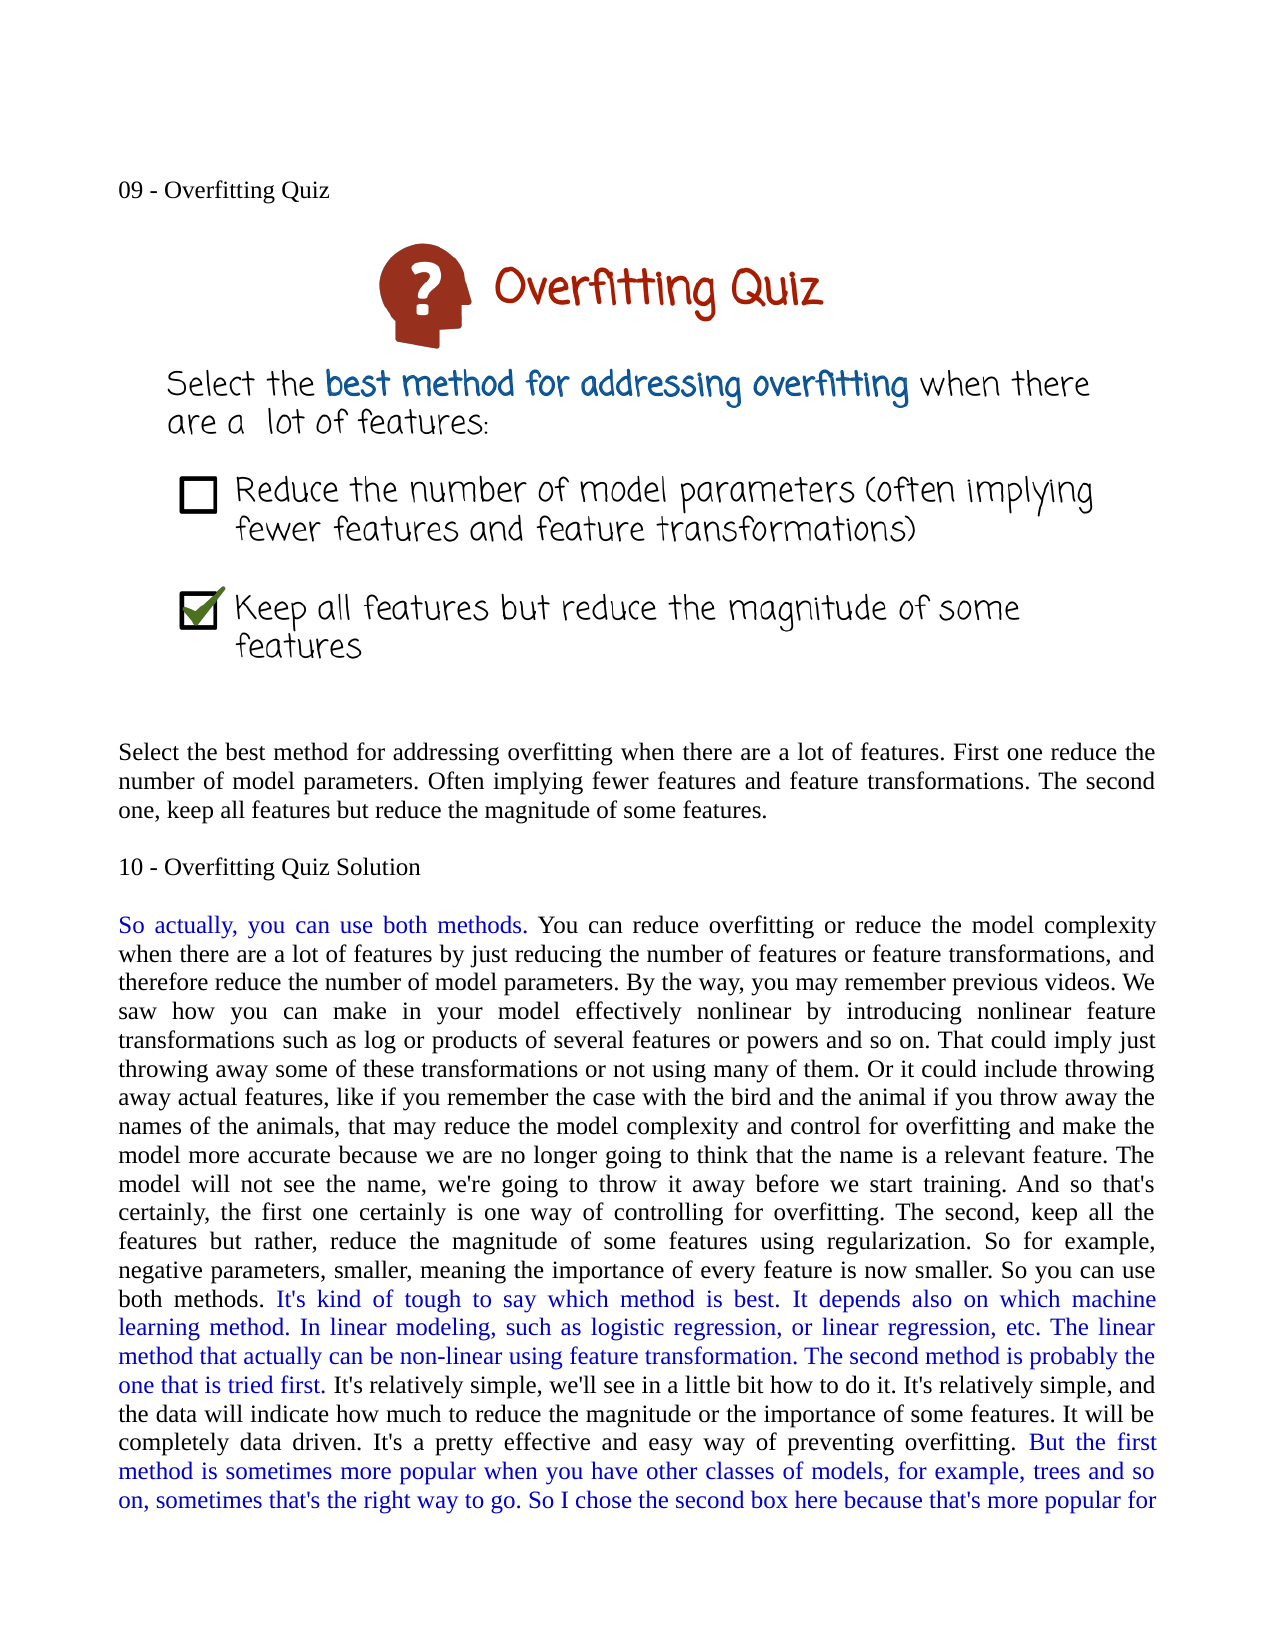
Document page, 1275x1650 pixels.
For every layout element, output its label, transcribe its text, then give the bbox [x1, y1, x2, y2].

text So actually, you can use both methods. You can reduce overfitting or reduce the model complexity when there are a lot of features by just reducing the number of features or feature transformations, and therefore reduce the number of model parameters. By the way, you may remember previous videos. We saw how you can make in your model effectively nonlinear by introducing nonlinear feature transformations such as log or products of several features or powers and so on. That could imply just throwing away some of these transformations or not using many of them. Or it could include throwing away actual features, like if you remember the case with the bird and the animal if you throw away the names of the animals, that may reduce the model complexity and control for overfitting and make the model more accurate because we are no longer going to think that the name is a relevant feature. The model will not see the name, we're going to throw it away before we start training. And so that's certainly, the first one certainly is one way of controlling for overfitting. The second, keep all the features but rather, reduce the magnitude of some features using regularization. So for example, negative parameters, smaller, meaning the importance of every feature is now smaller. So you can use both methods. It's kind of tough to say which method is best. It depends also on which machine learning method. In linear modeling, such as logistic regression, or linear regression, etc. The linear method that actually can be non-linear using feature transformation. The second method is probably the one that is tried first. It's relatively simple, we'll see in a little bit how to do it. It's relatively simple, and the data will indicate how much to reduce the magnitude or the importance of some features. It will be completely data driven. It's a pretty effective and easy way of preventing overfitting. But the first method is sometimes more popular when you have other classes of models, for example, trees and so on, sometimes that's the right way to go. So I chose the second box here because that's more popular for [118, 910, 1157, 1514]
picture [118, 233, 1157, 680]
text 09 - Overfitting Quiz [118, 176, 1157, 204]
text 10 - Overfitting Quiz Solution [118, 852, 1157, 881]
text Select the best method for addressing overfitting when there are a lot of features. First one reduce the number of model parameters. Often implying fewer features and feature transformations. The second one, keep all features but reduce the magnitude of some features. [118, 737, 1157, 824]
